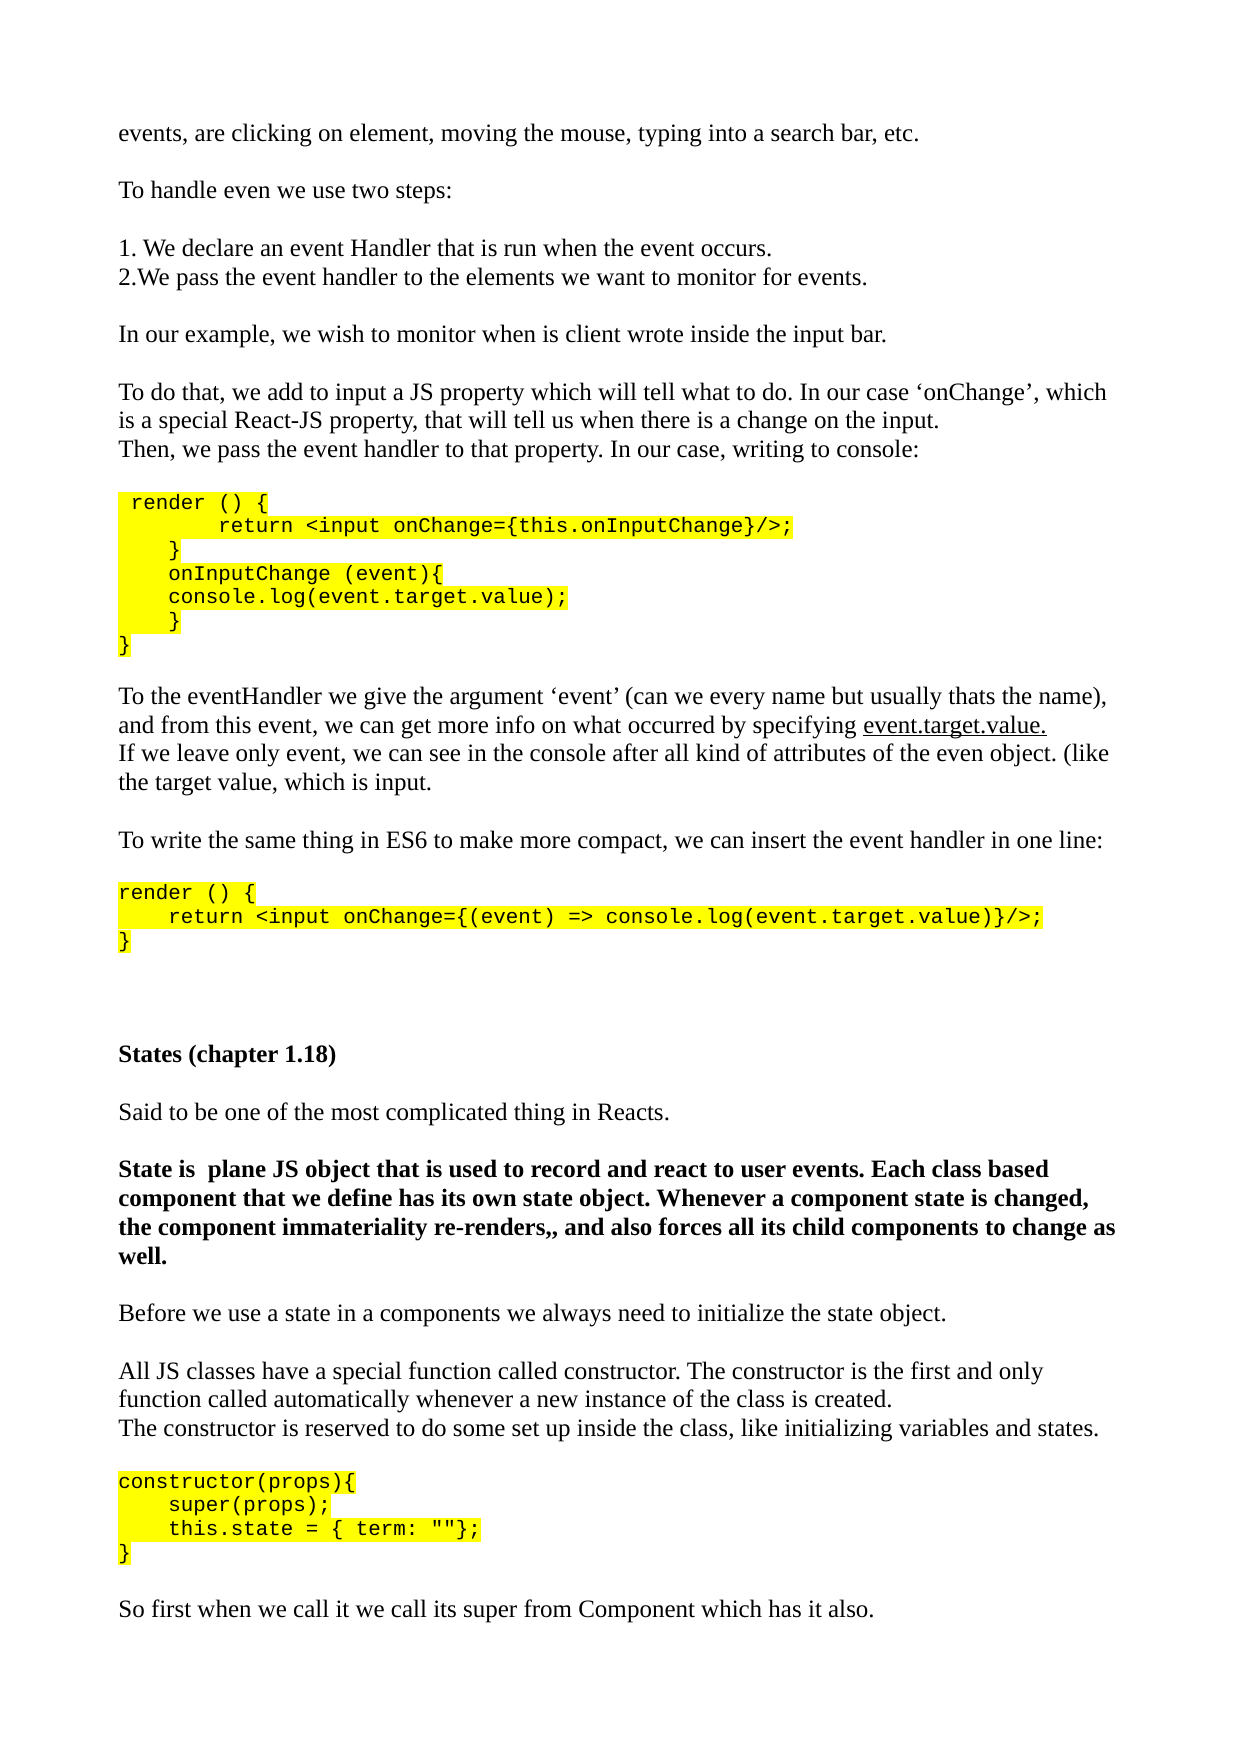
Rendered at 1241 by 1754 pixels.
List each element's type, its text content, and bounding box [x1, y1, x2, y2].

text events, are clicking on element, moving the mouse, typing into a search bar, etc. [118, 118, 1122, 147]
text render () { [118, 492, 1122, 516]
text To do that, we add to input a JS property which will tell what to do. In our case ‘onChange’, which is a special React-JS property, that will tell us when there is a change on the input. [118, 377, 1122, 434]
text } [118, 634, 1122, 657]
text } [118, 610, 1122, 634]
text State is plane JS object that is used to record and react to user events. Each class based component that we define has its own state object. Whenever a component state is changed, the component immateriality re-renders,, and also forces all its child components to change as well. [118, 1154, 1122, 1269]
text constructor(props){ [118, 1471, 1122, 1494]
text Before we use a state in a components we always need to initialize the state object. [118, 1298, 1122, 1327]
text To handle even we use two steps: [118, 176, 1122, 204]
text return <input onChange={this.onInputChange}/>; [118, 516, 1122, 539]
text console.log(event.target.value); [118, 586, 1122, 610]
text } [118, 929, 1122, 953]
text So first when we call it we call its super from Component which has it also. [118, 1594, 1122, 1623]
text To the eventHandler we give the argument ‘event’ (can we every name but usually thats the name), and from this event, we can get more info on what occurred by specifying event.target.value. [118, 681, 1122, 738]
text 2.We pass the event handler to the elements we want to monitor for events. [118, 262, 1122, 291]
text Said to be one of the most complicated thing in Reacts. [118, 1097, 1122, 1126]
text The constructor is reserved to do some set up inside the class, like initializing variables and states. [118, 1413, 1122, 1442]
text To write the same thing in ES6 to make more compact, we can insert the event handler in one line: [118, 825, 1122, 853]
text return <input onChange={(event) => console.log(event.target.value)}/>; [118, 906, 1122, 929]
text 1. We declare an event Handler that is run when the event occurs. [118, 233, 1122, 262]
text render () { [118, 882, 1122, 906]
text States (chapter 1.18) [118, 1039, 1122, 1068]
text } [118, 539, 1122, 563]
text All JS classes have a special function called constructor. The constructor is the first and only function called automatically whenever a new instance of the class is created. [118, 1356, 1122, 1413]
text If we leave only event, we can see in the console after all kind of attributes of the even object. (like the target value, which is input. [118, 738, 1122, 796]
text } [118, 1542, 1122, 1565]
text super(props); [118, 1494, 1122, 1518]
text Then, we pass the event handler to that property. In our case, writing to console: [118, 434, 1122, 463]
text In our example, we wish to monitor when is client wrote inside the input bar. [118, 319, 1122, 348]
text this.state = { term: ""}; [118, 1518, 1122, 1542]
text onInputChange (event){ [118, 563, 1122, 586]
